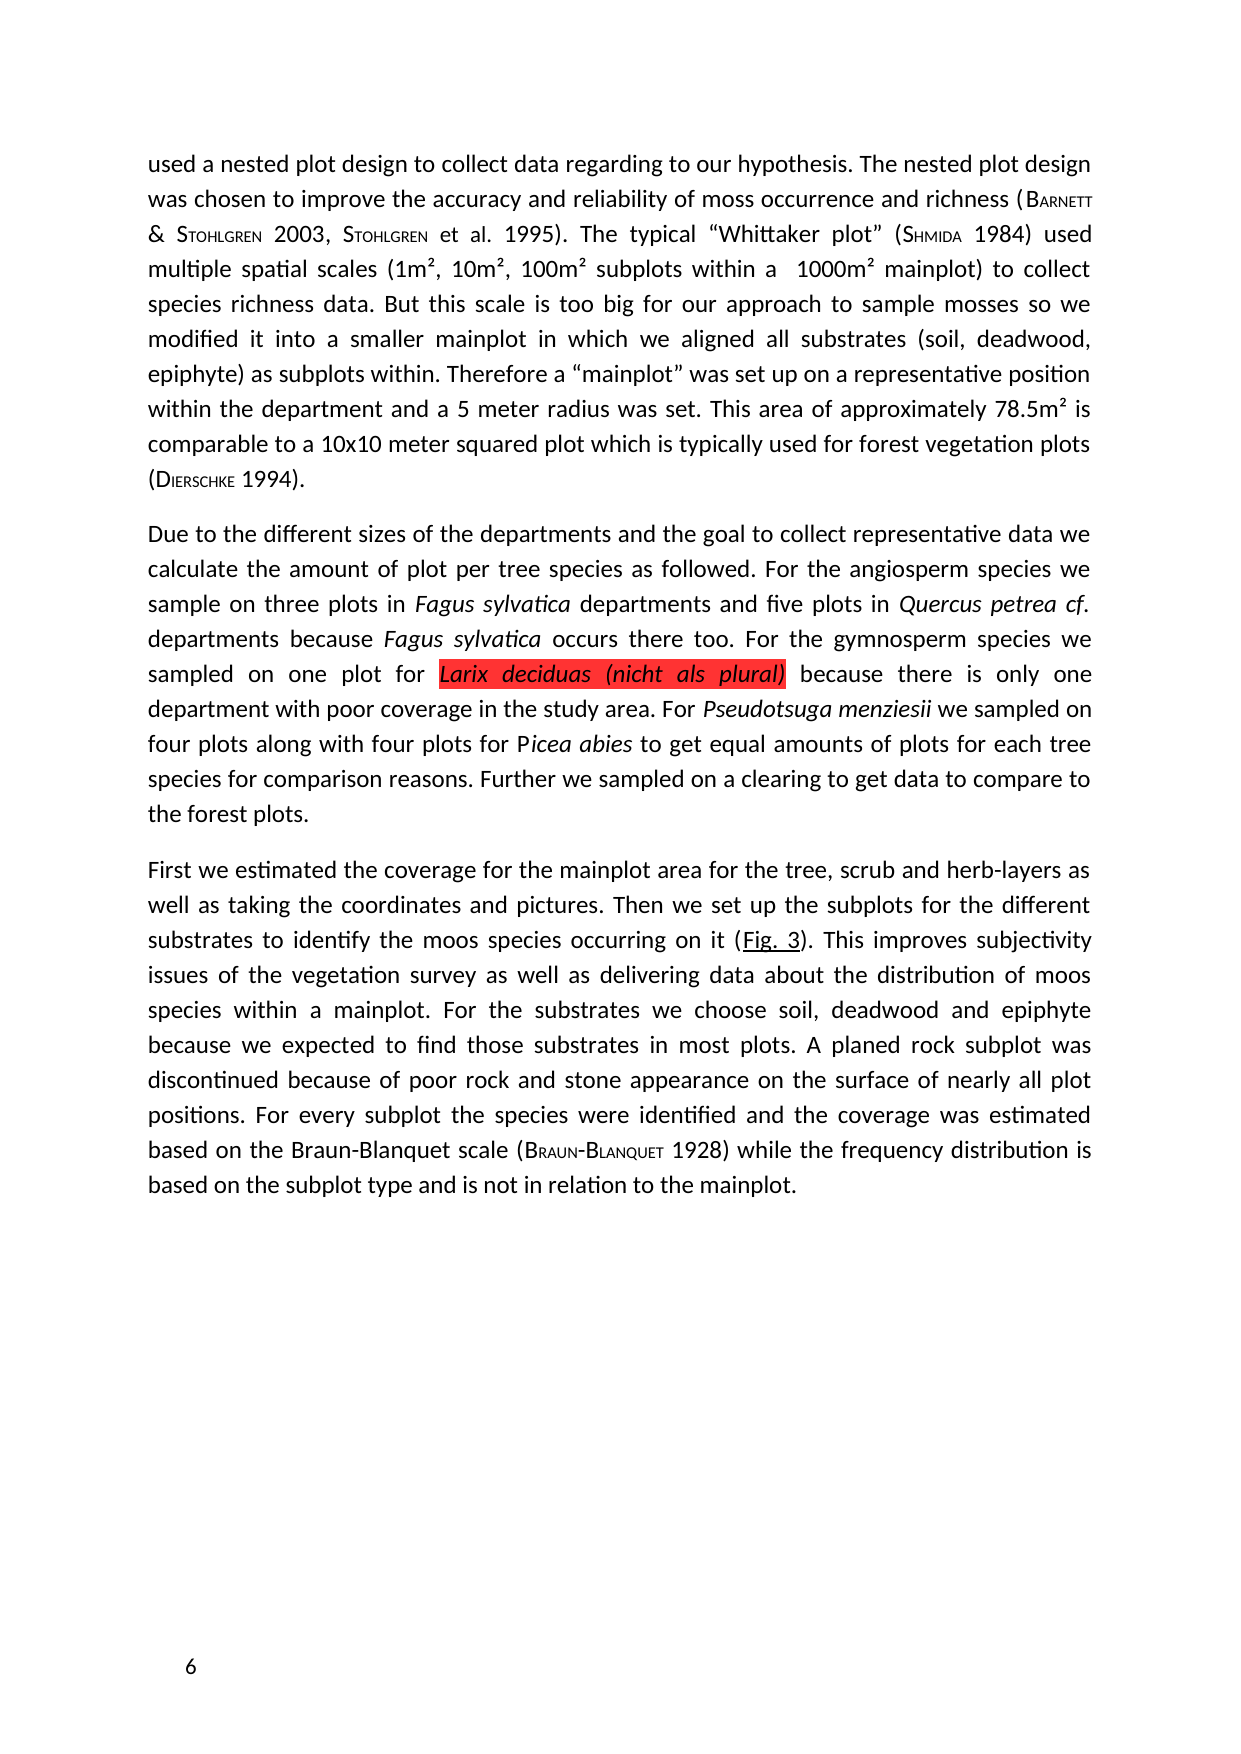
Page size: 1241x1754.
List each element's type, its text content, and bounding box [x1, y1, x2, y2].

text used a nested plot design to collect data regarding to our hypothesis. The nested plot design was chosen to improve the accuracy and reliability of moss occurrence and richness (Barnett & Stohlgren 2003, Stohlgren et al. 1995). The typical “Whittaker plot” (Shmida 1984) used multiple spatial scales (1m², 10m², 100m² subplots within a 1000m² mainplot) to collect species richness data. But this scale is too big for our approach to sample mosses so we modified it into a smaller mainplot in which we aligned all substrates (soil, deadwood, epiphyte) as subplots within. Therefore a “mainplot” was set up on a representative position within the department and a 5 meter radius was set. This area of approximately 78.5m² is comparable to a 10x10 meter squared plot which is typically used for forest vegetation plots (Dierschke 1994). [148, 148, 1092, 493]
text Due to the different sizes of the departments and the goal to collect representative data we calculate the amount of plot per tree species as followed. For the angiosperm species we sample on three plots in Fagus sylvatica departments and five plots in Quercus petrea cf. departments because Fagus sylvatica occurs there too. For the gymnosperm species we sampled on one plot for Larix deciduas (nicht als plural) because there is only one department with poor coverage in the study area. For Pseudotsuga menziesii we sampled on four plots along with four plots for Picea abies to get equal amounts of plots for each tree species for comparison reasons. Further we sampled on a clearing to get data to compare to the forest plots. [148, 518, 1092, 829]
text First we estimated the coverage for the mainplot area for the tree, scrub and herb-layers as well as taking the coordinates and pictures. Then we set up the subplots for the different substrates to identify the moos species occurring on it (Fig. 3). This improves subjectivity issues of the vegetation survey as well as delivering data about the distribution of moos species within a mainplot. For the substrates we choose soil, deadwood and epiphyte because we expected to find those substrates in most plots. A planed rock subplot was discontinued because of poor rock and stone appearance on the surface of nearly all plot positions. For every subplot the species were identified and the coverage was estimated based on the Braun-Blanquet scale (Braun-Blanquet 1928) while the frequency distribution is based on the subplot type and is not in relation to the mainplot. [148, 854, 1092, 1200]
